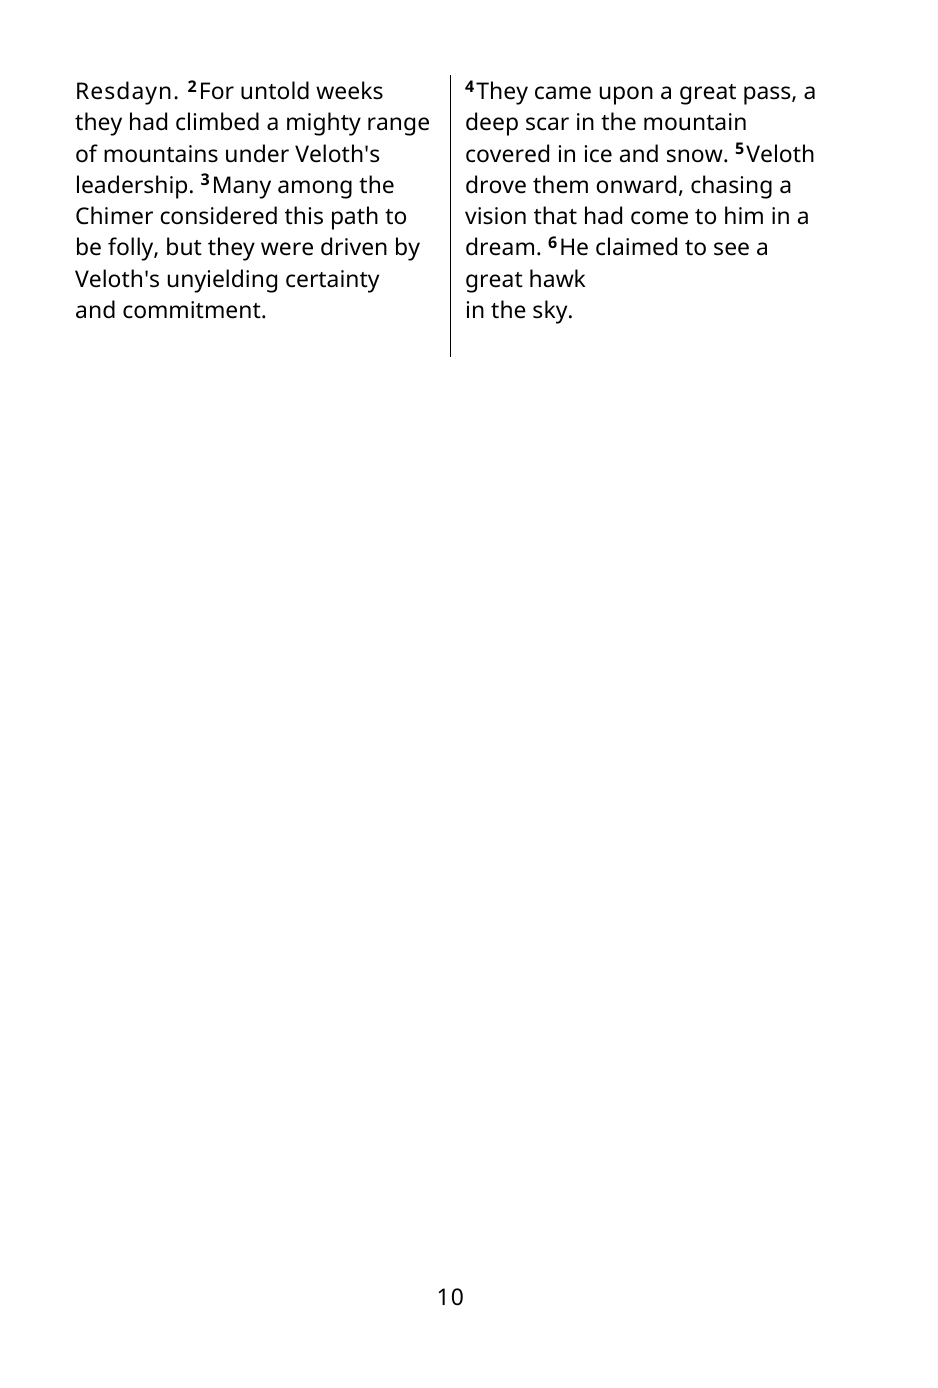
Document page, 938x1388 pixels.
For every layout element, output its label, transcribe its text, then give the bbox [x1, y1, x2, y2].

text 4They came upon a great pass, a deep scar in the mountain covered in ice and snow. 5Veloth drove them onward, chasing a vision that had come to him in a dream. 6He claimed to see a great hawk in the sky. [465, 75, 825, 325]
text Resdayn. 2For untold weeks they had climbed a mighty range of mountains under Veloth's leadership. 3Many among the Chimer considered this path to be folly, but they were driven by Veloth's unyielding certainty and commitment. [75, 75, 435, 325]
